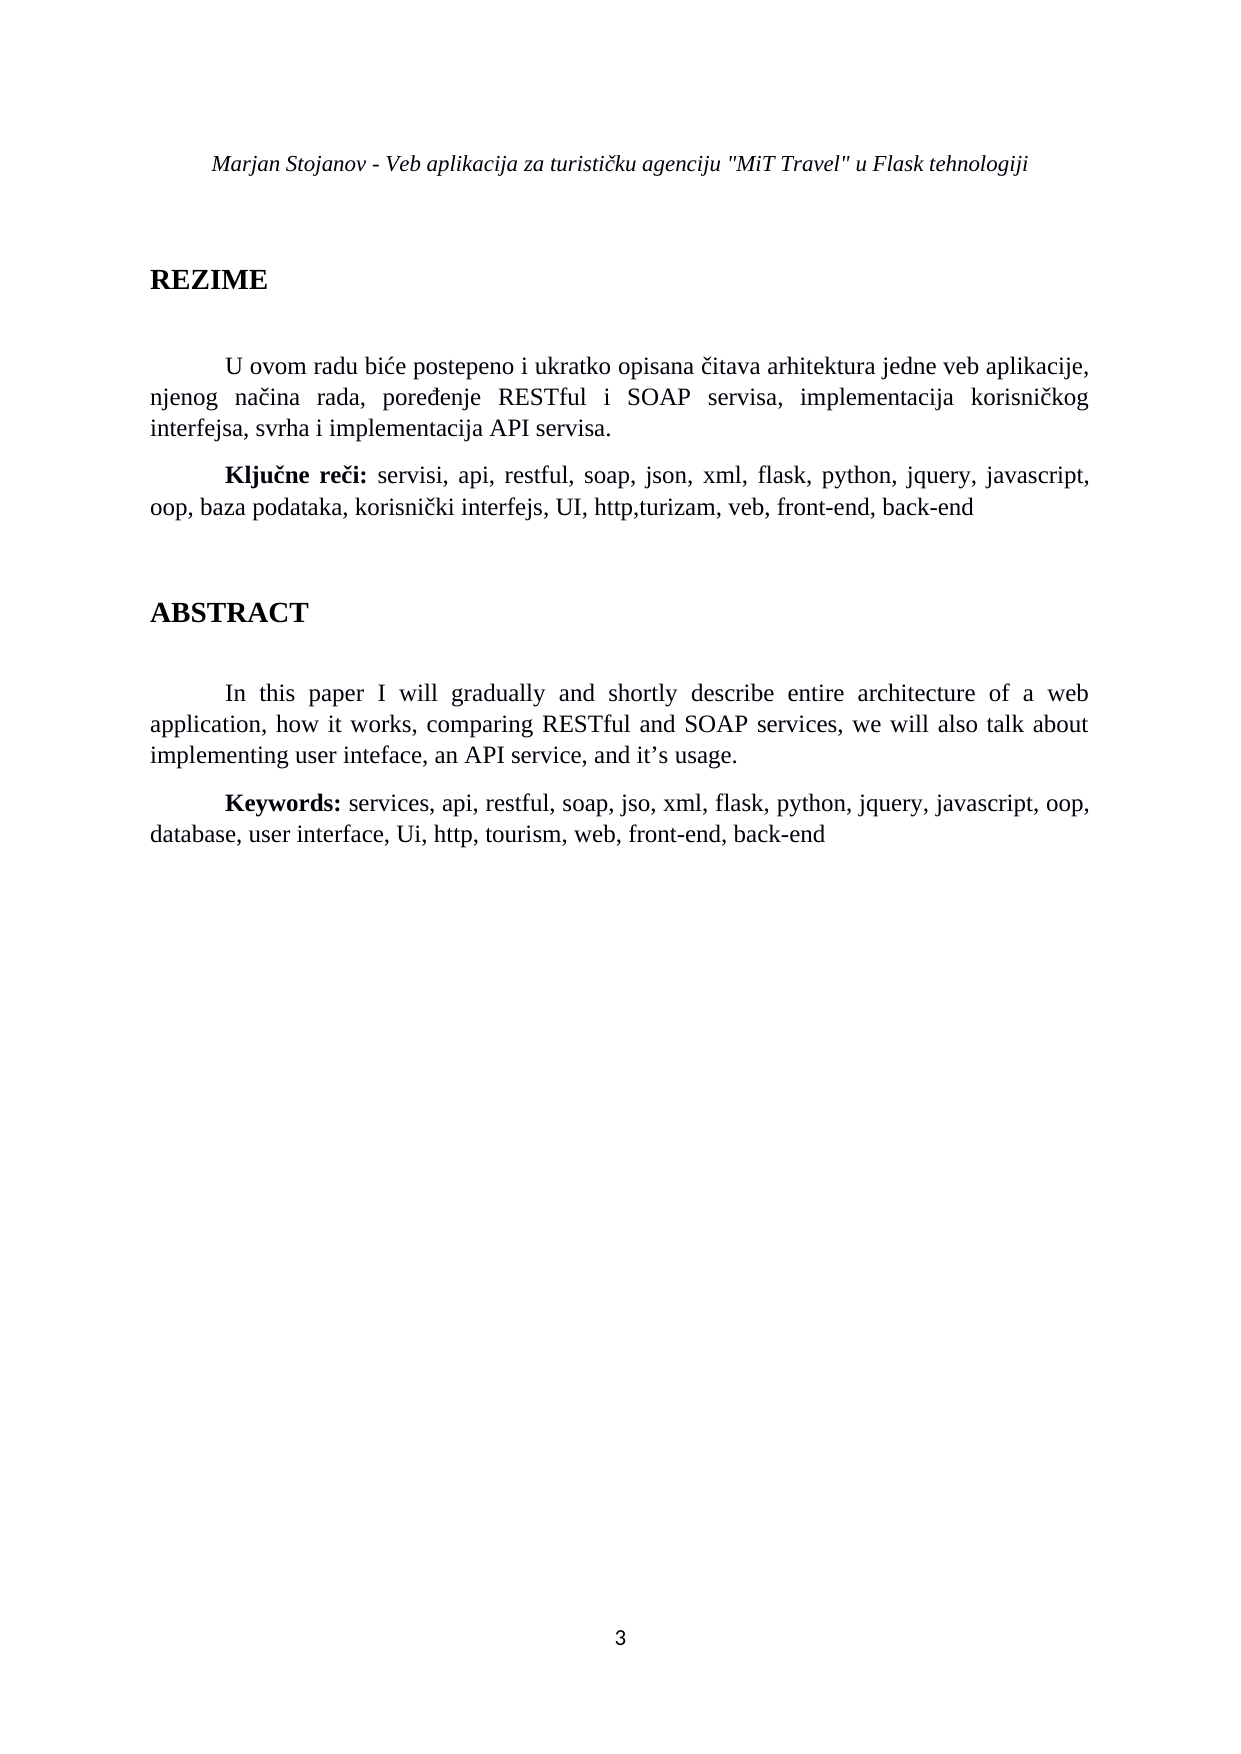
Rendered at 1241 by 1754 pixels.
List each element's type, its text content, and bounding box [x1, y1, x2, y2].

subtitle ABSTRACT [150, 595, 1090, 629]
text Keywords: services, api, restful, soap, jso, xml, flask, python, jquery, javascript, oop, database, user interface, Ui, http, tourism, web, front-end, back-end [150, 788, 1090, 848]
text Ključne reči: servisi, api, restful, soap, json, xml, flask, python, jquery, javascript, oop, baza podataka, korisnički interfejs, UI, http,turizam, veb, front-end, back-end [150, 461, 1090, 520]
subtitle REZIME [150, 262, 1090, 295]
text In this paper I will gradually and shortly describe entire architecture of a web application, how it works, comparing RESTful and SOAP services, we will also talk about implementing user inteface, an API service, and it’s usage. [150, 678, 1090, 769]
text U ovom radu biće postepeno i ukratko opisana čitava arhitektura jedne veb aplikacije, njenog načina rada, poređenje RESTful i SOAP servisa, implementacija korisničkog interfejsa, svrha i implementacija API servisa. [150, 351, 1090, 442]
